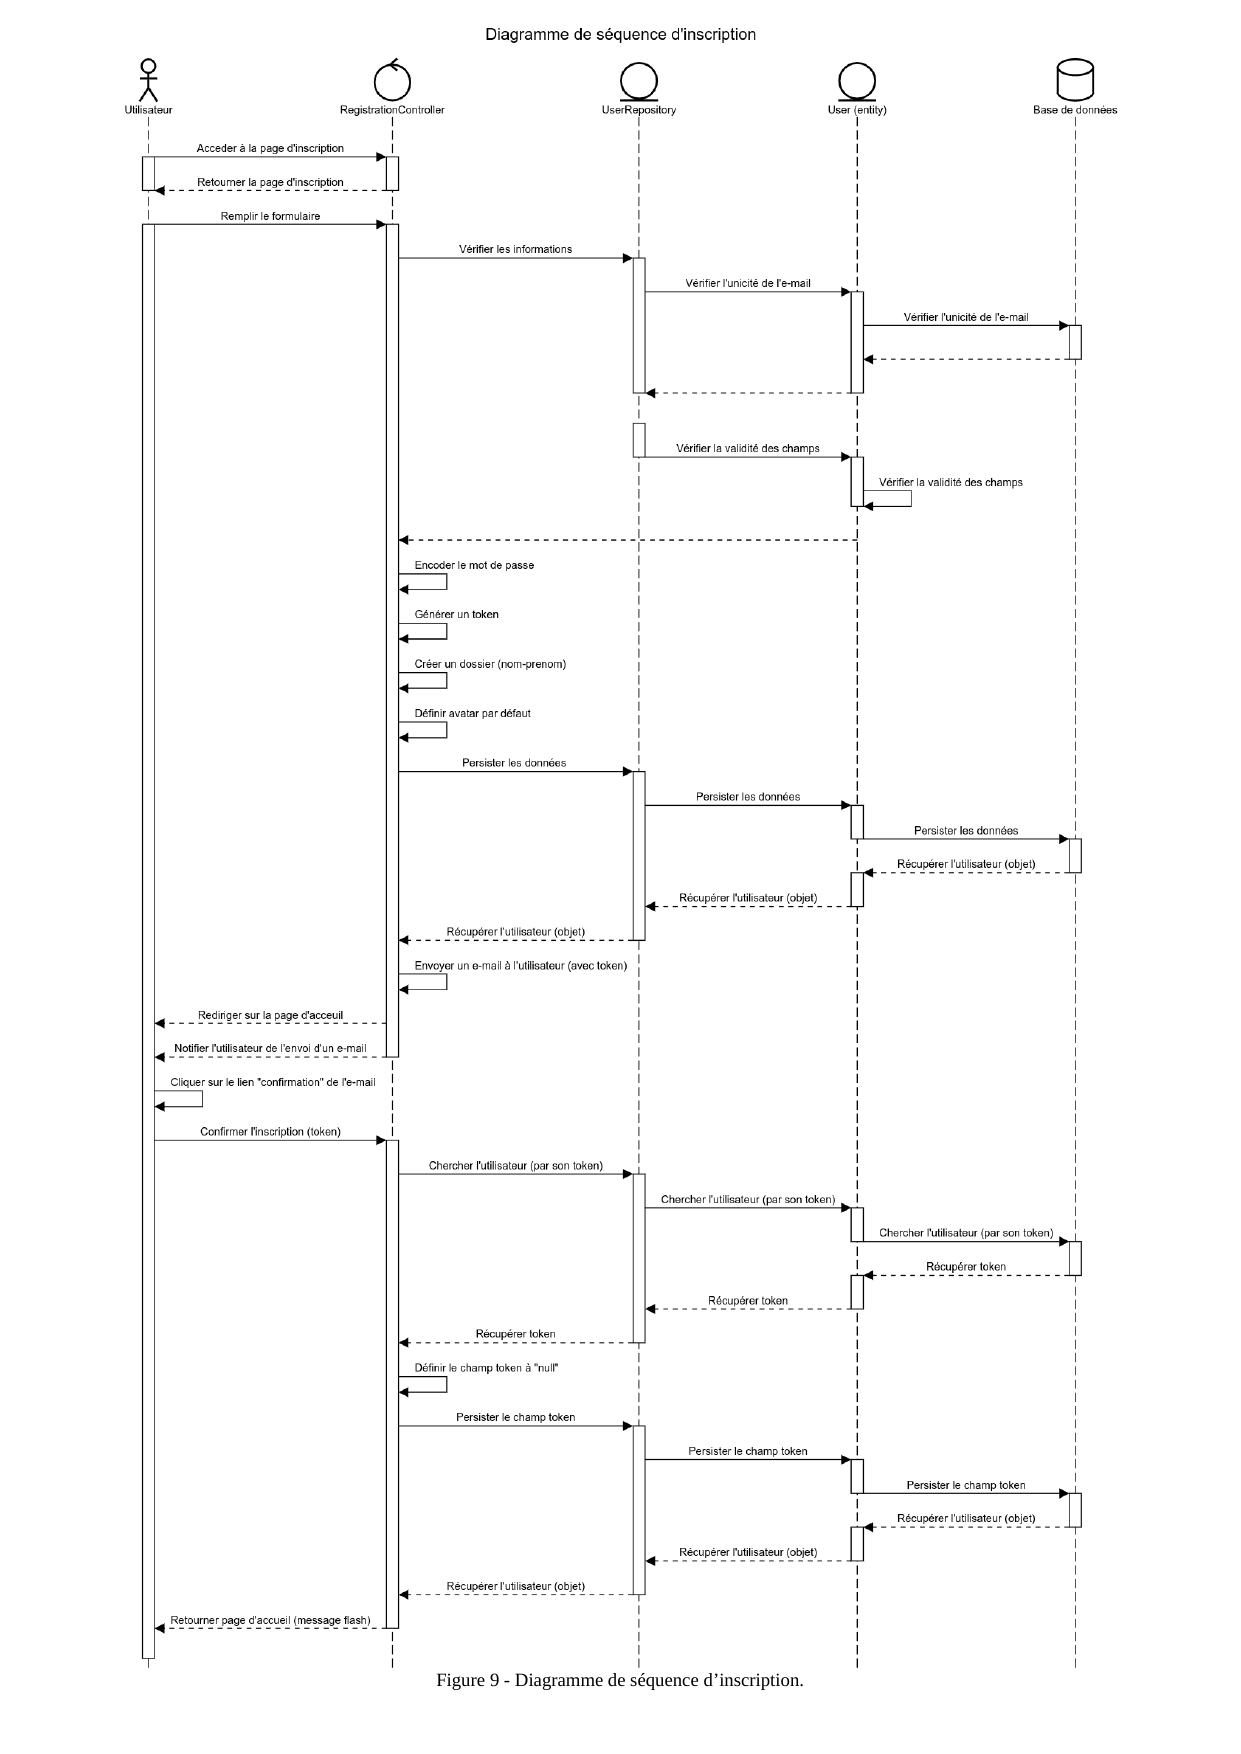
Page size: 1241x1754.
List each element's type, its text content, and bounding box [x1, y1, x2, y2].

text Figure 9 - Diagramme de séquence d’inscription. [0, 22, 1240, 1691]
picture [118, 21, 1123, 1670]
